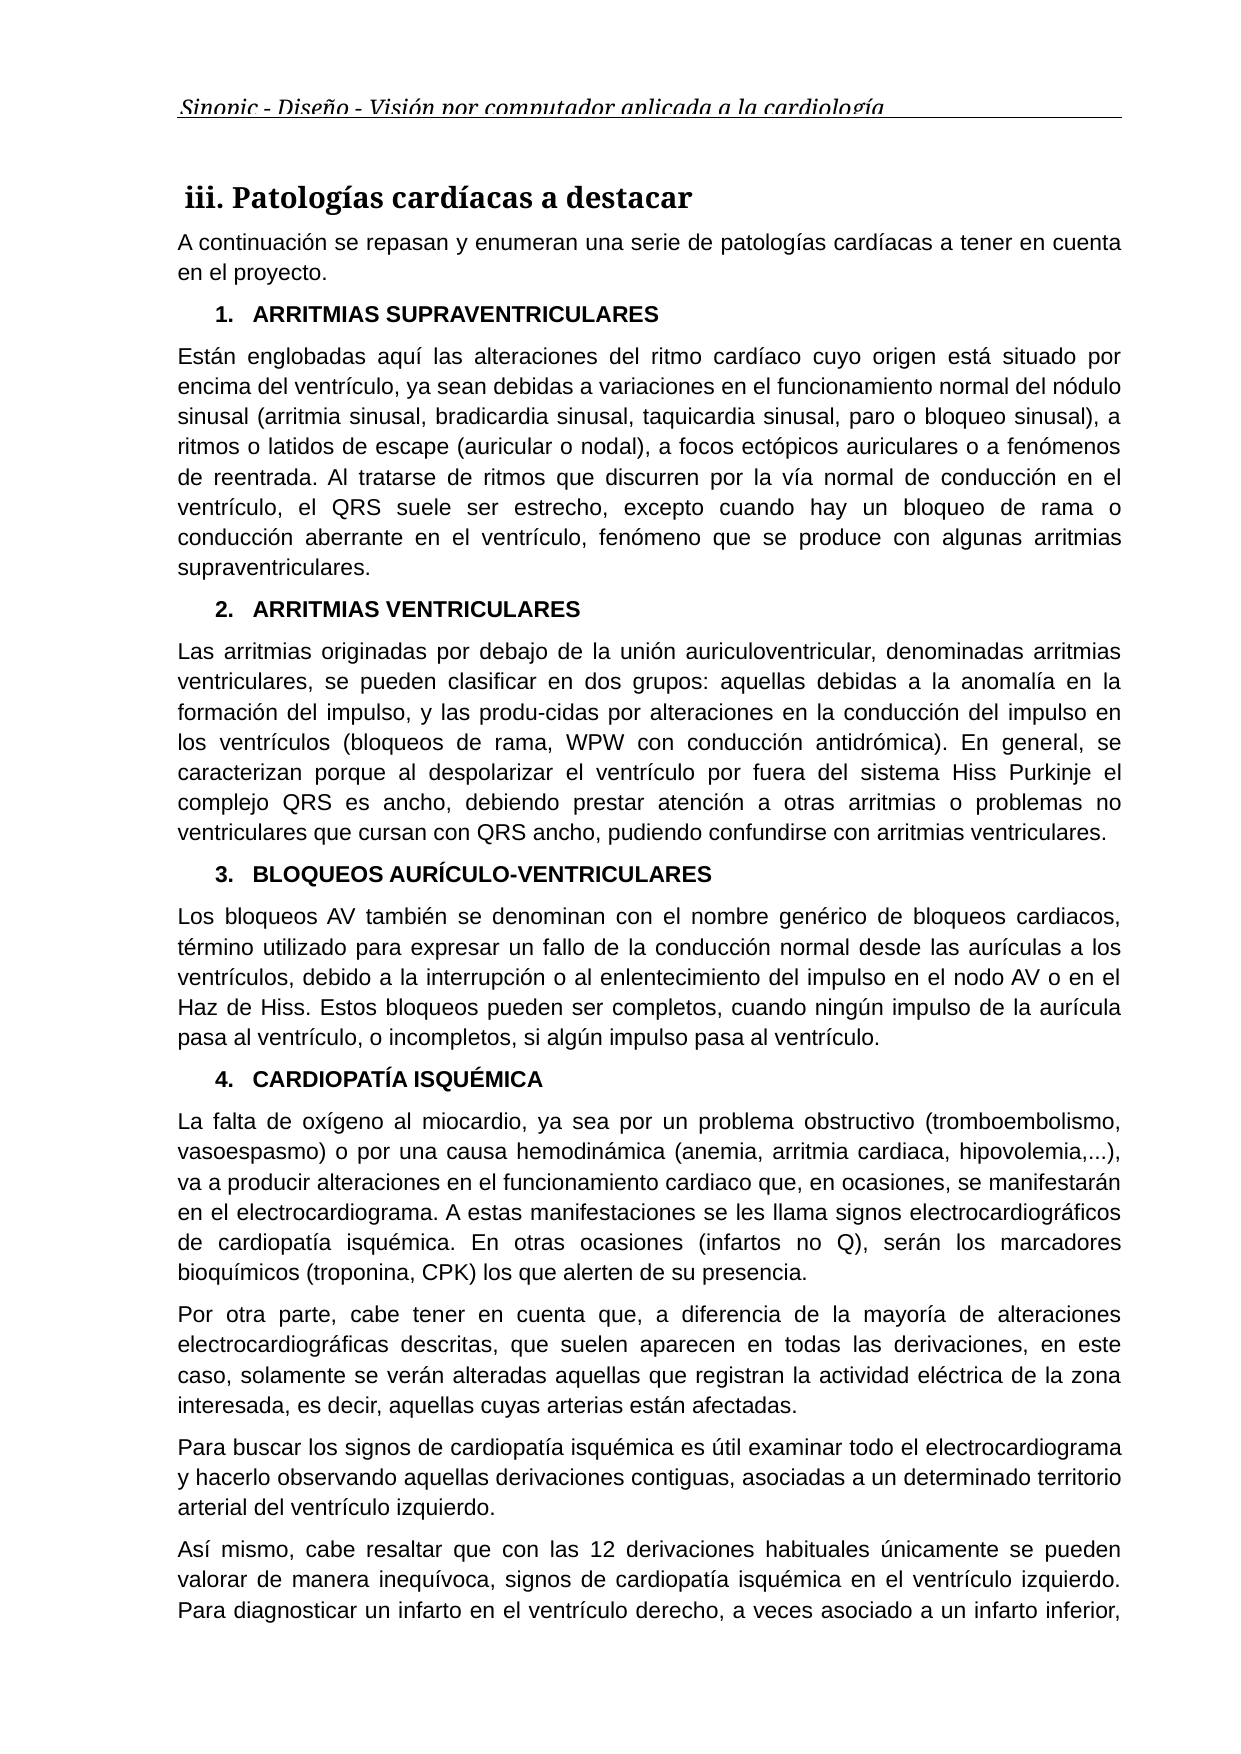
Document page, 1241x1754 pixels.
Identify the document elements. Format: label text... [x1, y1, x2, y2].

list CARDIOPATÍA ISQUÉMICA [215, 1066, 1122, 1092]
list ARRITMIAS VENTRICULARES [215, 596, 1122, 622]
text Los bloqueos AV también se denominan con el nombre genérico de bloqueos cardiacos, término utilizado para expresar un fallo de la conducción normal desde las aurículas a los ventrículos, debido a la interrupción o al enlentecimiento del impulso en el nodo AV o en el Haz de Hiss. Estos bloqueos pueden ser completos, cuando ningún impulso de la aurícula pasa al ventrículo, o incompletos, si algún impulso pasa al ventrículo. [177, 903, 1122, 1051]
text Por otra parte, cabe tener en cuenta que, a diferencia de la mayoría de alteraciones electrocardiográficas descritas, que suelen aparecen en todas las derivaciones, en este caso, solamente se verán alteradas aquellas que registran la actividad eléctrica de la zona interesada, es decir, aquellas cuyas arterias están afectadas. [177, 1301, 1122, 1418]
text Así mismo, cabe resaltar que con las 12 derivaciones habituales únicamente se pueden valorar de manera inequívoca, signos de cardiopatía isquémica en el ventrículo izquierdo. Para diagnosticar un infarto en el ventrículo derecho, a veces asociado a un infarto inferior, [177, 1536, 1122, 1623]
text A continuación se repasan y enumeran una serie de patologías cardíacas a tener en cuenta en el proyecto. [177, 228, 1122, 285]
text Para buscar los signos de cardiopatía isquémica es útil examinar todo el electrocardiograma y hacerlo observando aquellas derivaciones contiguas, asociadas a un determinado territorio arterial del ventrículo izquierdo. [177, 1434, 1122, 1521]
list Patologías cardíacas a destacar [177, 177, 1122, 217]
text La falta de oxígeno al miocardio, ya sea por un problema obstructivo (tromboembolismo, vasoespasmo) o por una causa hemodinámica (anemia, arritmia cardiaca, hipovolemia,...), va a producir alteraciones en el funcionamiento cardiaco que, en ocasiones, se manifestarán en el electrocardiograma. A estas manifestaciones se les llama signos electrocardiográficos de cardiopatía isquémica. En otras ocasiones (infartos no Q), serán los marcadores bioquímicos (troponina, CPK) los que alerten de su presencia. [177, 1108, 1122, 1286]
list ARRITMIAS SUPRAVENTRICULARES [215, 301, 1122, 327]
text Las arritmias originadas por debajo de la unión auriculoventricular, denominadas arritmias ventriculares, se pueden clasificar en dos grupos: aquellas debidas a la anomalía en la formación del impulso, y las produ-cidas por alteraciones en la conducción del impulso en los ventrículos (bloqueos de rama, WPW con conducción antidrómica). En general, se caracterizan porque al despolarizar el ventrículo por fuera del sistema Hiss Purkinje el complejo QRS es ancho, debiendo prestar atención a otras arritmias o problemas no ventriculares que cursan con QRS ancho, pudiendo confundirse con arritmias ventriculares. [177, 638, 1122, 846]
list BLOQUEOS AURÍCULO-VENTRICULARES [215, 861, 1122, 888]
text Están englobadas aquí las alteraciones del ritmo cardíaco cuyo origen está situado por encima del ventrículo, ya sean debidas a variaciones en el funcionamiento normal del nódulo sinusal (arritmia sinusal, bradicardia sinusal, taquicardia sinusal, paro o bloqueo sinusal), a ritmos o latidos de escape (auricular o nodal), a focos ectópicos auriculares o a fenómenos de reentrada. Al tratarse de ritmos que discurren por la vía normal de conducción en el ventrículo, el QRS suele ser estrecho, excepto cuando hay un bloqueo de rama o conducción aberrante en el ventrículo, fenómeno que se produce con algunas arritmias supraventriculares. [177, 343, 1122, 581]
